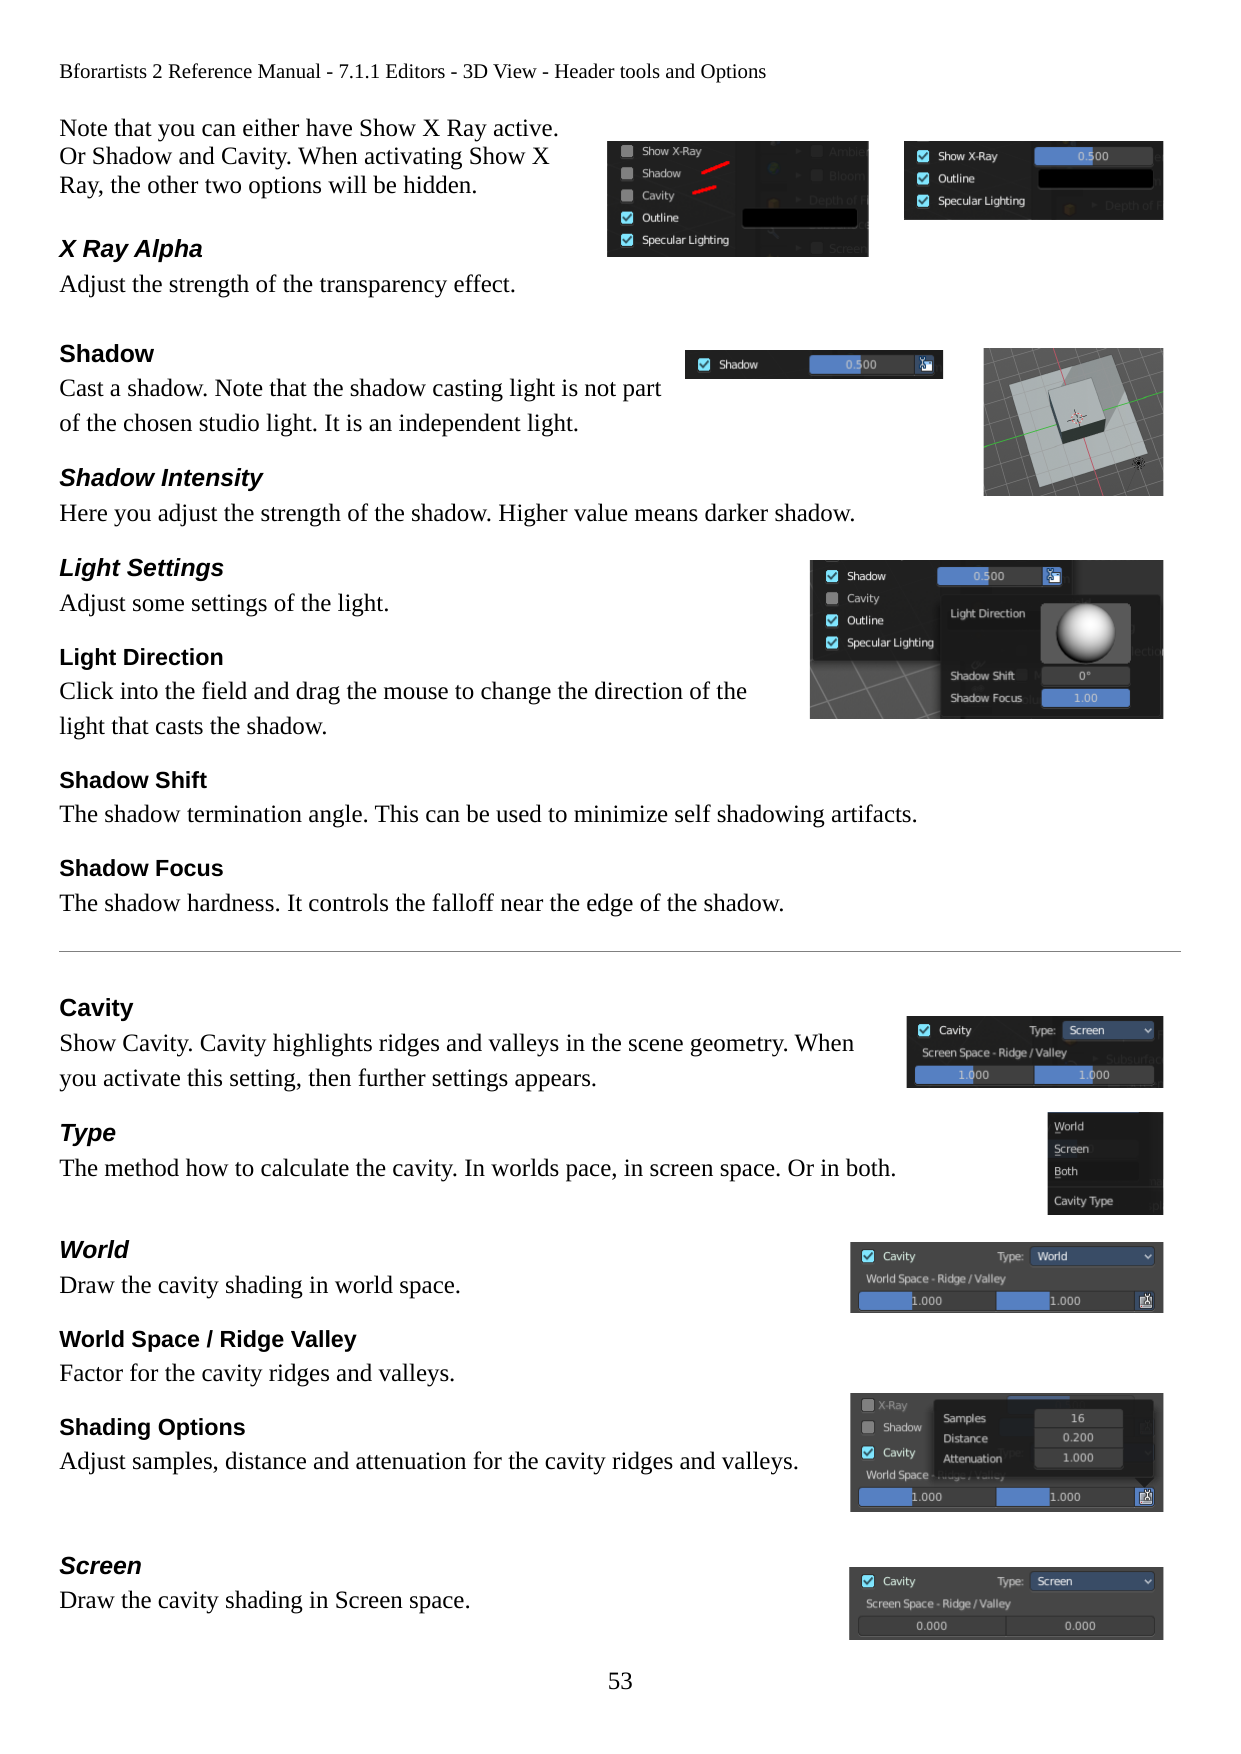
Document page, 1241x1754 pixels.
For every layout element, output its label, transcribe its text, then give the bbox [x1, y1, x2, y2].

subtitle World Space / Ridge Valley [59, 1325, 1181, 1352]
picture [850, 1242, 1164, 1313]
text Draw the cavity shading in world space. [59, 1270, 850, 1298]
text Show Cavity. Cavity highlights ridges and valleys in the scene geometry. When you activate this setting, then further settings appears. [59, 1028, 1181, 1091]
text Here you adjust the strength of the shadow. Higher value means darker shadow. [59, 498, 1181, 527]
text Cast a shadow. Note that the shadow casting light is not part of the chosen studio light. It is an independent light. [59, 373, 983, 437]
text Adjust samples, distance and attenuation for the cavity ridges and valleys. [59, 1446, 850, 1475]
picture [983, 348, 1164, 496]
text The shadow termination angle. This can be used to minimize self shadowing artifacts. [59, 799, 1181, 828]
subtitle World [59, 1235, 1181, 1263]
text Adjust some settings of the light. [59, 588, 809, 617]
text Factor for the cavity ridges and valleys. [59, 1358, 1181, 1387]
subtitle Cavity [59, 993, 1181, 1022]
subtitle Shadow Shift [59, 766, 1181, 793]
subtitle [1164, 463, 1181, 492]
subtitle X Ray Alpha [59, 234, 1181, 262]
subtitle Shadow Focus [59, 854, 1181, 881]
subtitle [1164, 1413, 1181, 1440]
picture [685, 350, 944, 379]
subtitle Shading Options [59, 1413, 850, 1440]
subtitle [1164, 643, 1181, 670]
text The method how to calculate the cavity. In worlds pace, in screen space. Or in both. [59, 1153, 1047, 1181]
subtitle Shadow [59, 339, 1181, 367]
picture [809, 560, 1164, 719]
picture [607, 141, 869, 257]
picture [1047, 1112, 1164, 1215]
subtitle Type [59, 1118, 1047, 1146]
text Draw the cavity shading in Screen space. [59, 1586, 849, 1614]
text Click into the field and drag the mouse to change the direction of the light that casts the shadow. [59, 676, 1181, 740]
text Note that you can either have Show X Ray active. Or Shadow and Cavity. When activating Show X Ray, the other two options will be hidden. [59, 113, 1181, 199]
picture [849, 1567, 1164, 1640]
picture [850, 1393, 1164, 1512]
subtitle Shadow Intensity [59, 463, 983, 492]
picture [906, 1016, 1164, 1088]
subtitle [1164, 1118, 1181, 1146]
text The shadow hardness. It controls the falloff near the edge of the shadow. [59, 888, 1181, 916]
subtitle Light Settings [59, 553, 1181, 582]
subtitle Screen [59, 1551, 1181, 1579]
picture [904, 141, 1164, 220]
text Adjust the strength of the transparency effect. [59, 269, 1181, 297]
subtitle Light Direction [59, 643, 809, 670]
